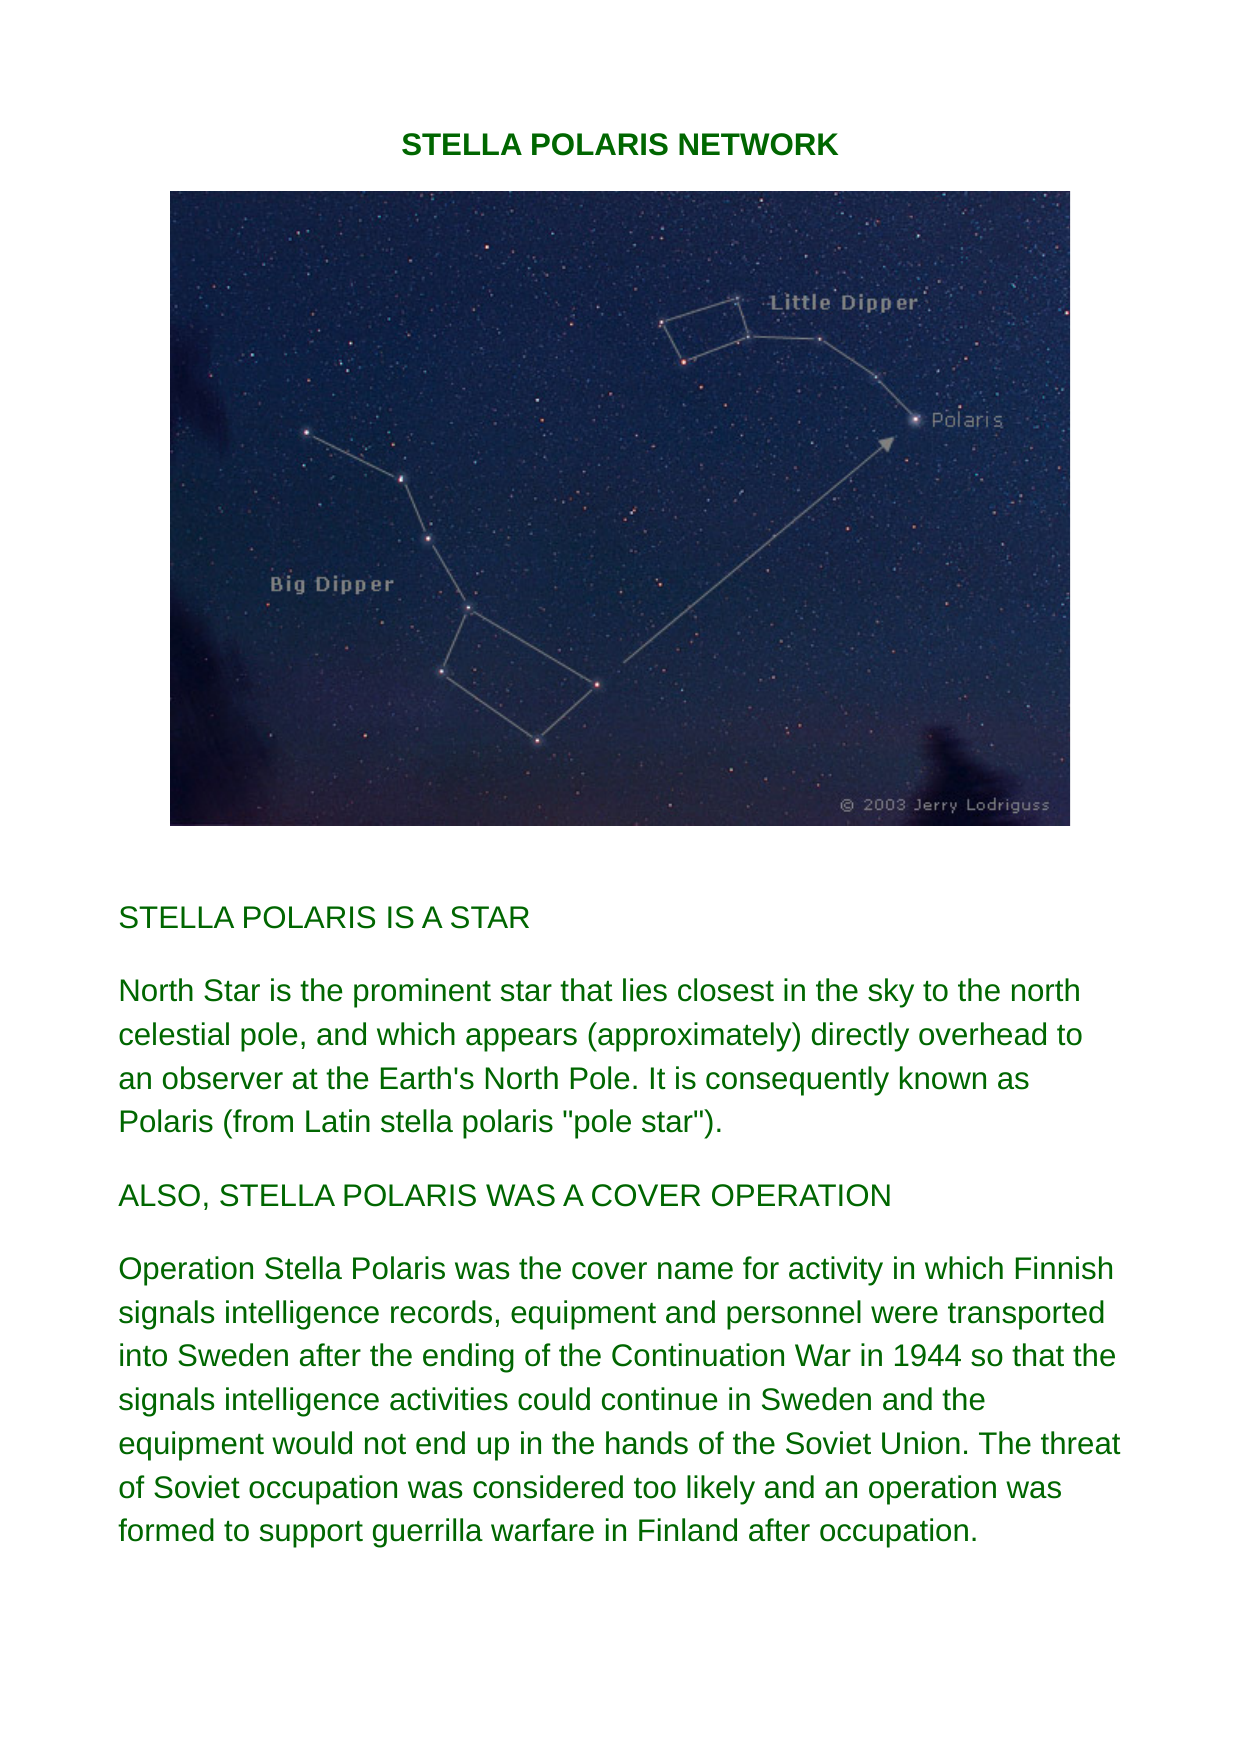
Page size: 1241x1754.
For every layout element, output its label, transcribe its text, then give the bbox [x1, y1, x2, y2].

picture [170, 191, 1071, 826]
list STELLA POLARIS IS A STAR [118, 891, 1122, 935]
list Operation Stella Polaris was the cover name for activity in which Finnish signals intelligence records, equipment and personnel were transported into Sweden after the ending of the Continuation War in 1944 so that the signals intelligence activities could continue in Sweden and the equipment would not end up in the hands of the Soviet Union. The threat of Soviet occupation was considered too likely and an operation was formed to support guerrilla warfare in Finland after occupation. [118, 1242, 1122, 1548]
subtitle STELLA POLARIS NETWORK [118, 118, 1122, 162]
list North Star is the prominent star that lies closest in the sky to the north celestial pole, and which appears (approximately) directly overhead to an observer at the Earth's North Pole. It is consequently known as Polaris (from Latin stella polaris "pole star"). [118, 964, 1122, 1139]
list ALSO, STELLA POLARIS WAS A COVER OPERATION [118, 1169, 1122, 1213]
